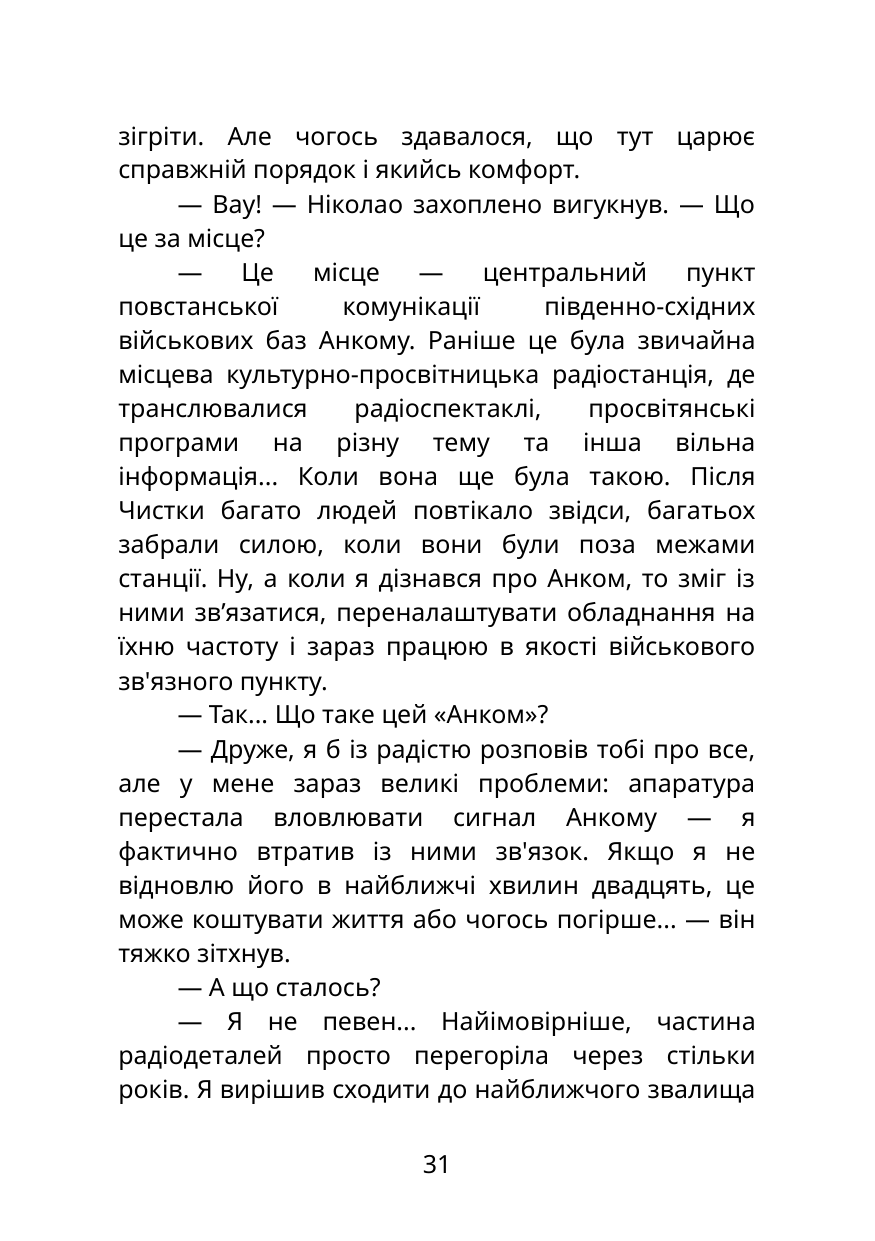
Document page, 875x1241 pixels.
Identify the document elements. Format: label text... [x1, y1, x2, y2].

text — Вау! — Ніколао захоплено вигукнув. — Що це за місце? [118, 186, 756, 254]
text — Це місце — центральний пункт повстанської комунікації південно-східних військових баз Анкому. Раніше це була звичайна місцева культурно-просвітницька радіостанція, де транслювалися радіоспектаклі, просвітянські програми на різну тему та інша вільна інформація... Коли вона ще була такою. Після Чистки багато людей повтікало звідси, багатьох забрали силою, коли вони були поза межами станції. Ну, а коли я дізнався про Анком, то зміг із ними зв’язатися, переналаштувати обладнання на їхню частоту і зараз працюю в якості військового зв'язного пункту. [118, 254, 756, 697]
text — Друже, я б із радістю розповів тобі про все, але у мене зараз великі проблеми: апаратура перестала вловлювати сигнал Анкому — я фактично втратив із ними зв'язок. Якщо я не відновлю його в найближчі хвилин двадцять, це може коштувати життя або чогось погірше... — він тяжко зітхнув. [118, 731, 756, 970]
text зігріти. Але чогось здавалося, що тут царює справжній порядок і якийсь комфорт. [118, 118, 756, 186]
text — А що сталось? [118, 970, 756, 1004]
text — Так... Що таке цей «Анком»? [118, 697, 756, 731]
text — Я не певен... Найімовірніше, частина радіодеталей просто перегоріла через стільки років. Я вирішив сходити до найближчого звалища [118, 1004, 756, 1106]
